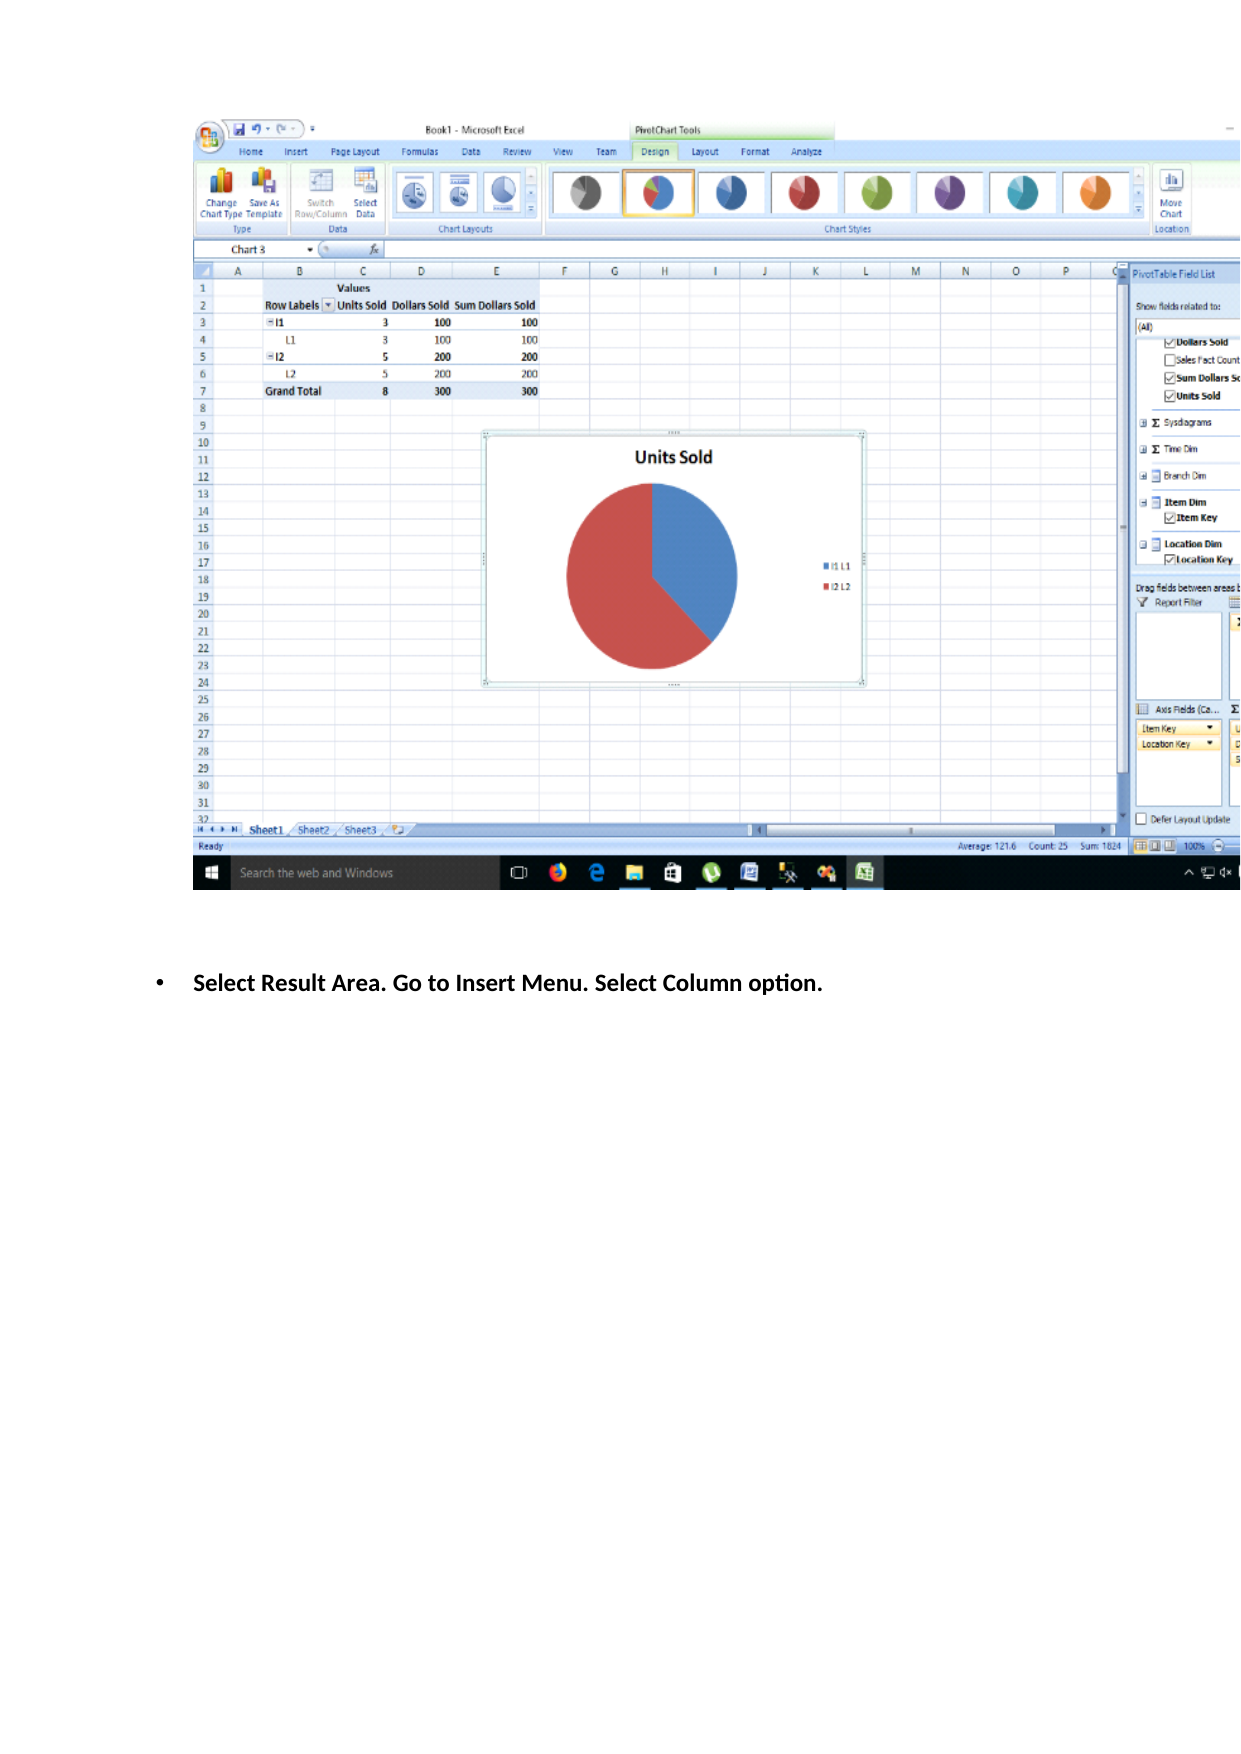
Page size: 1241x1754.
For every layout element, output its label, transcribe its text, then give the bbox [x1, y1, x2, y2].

list Select Result Area. Go to Insert Menu. Select Column option. [156, 968, 1122, 998]
